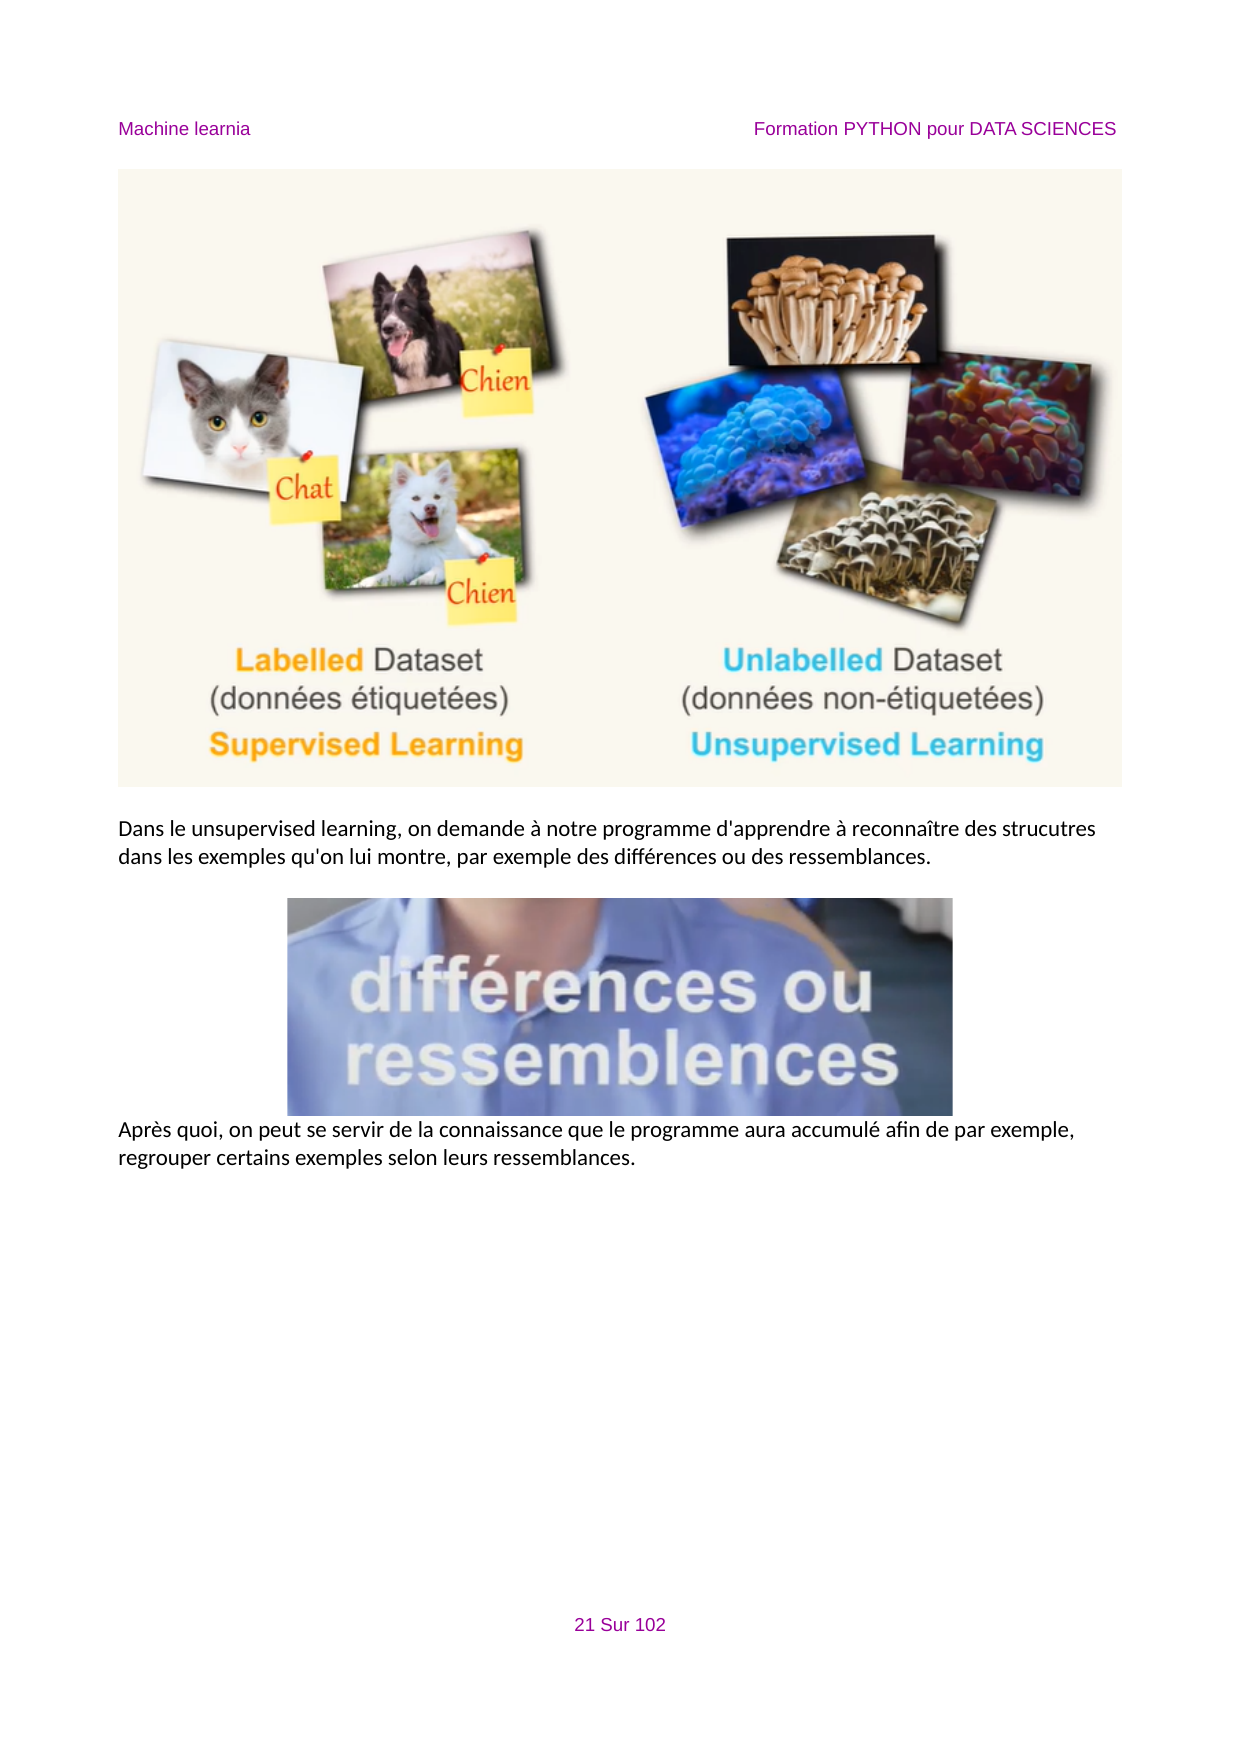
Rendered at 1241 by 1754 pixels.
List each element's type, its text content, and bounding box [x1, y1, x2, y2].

picture [287, 898, 953, 1116]
text Après quoi, on peut se servir de la connaissance que le programme aura accumulé afin de par exemple, regrouper certains exemples selon leurs ressemblances. [118, 1115, 1122, 1171]
picture [118, 169, 1122, 787]
text Dans le unsupervised learning, on demande à notre programme d'apprendre à reconnaître des strucutres dans les exemples qu'on lui montre, par exemple des différences ou des ressemblances. [118, 814, 1122, 870]
